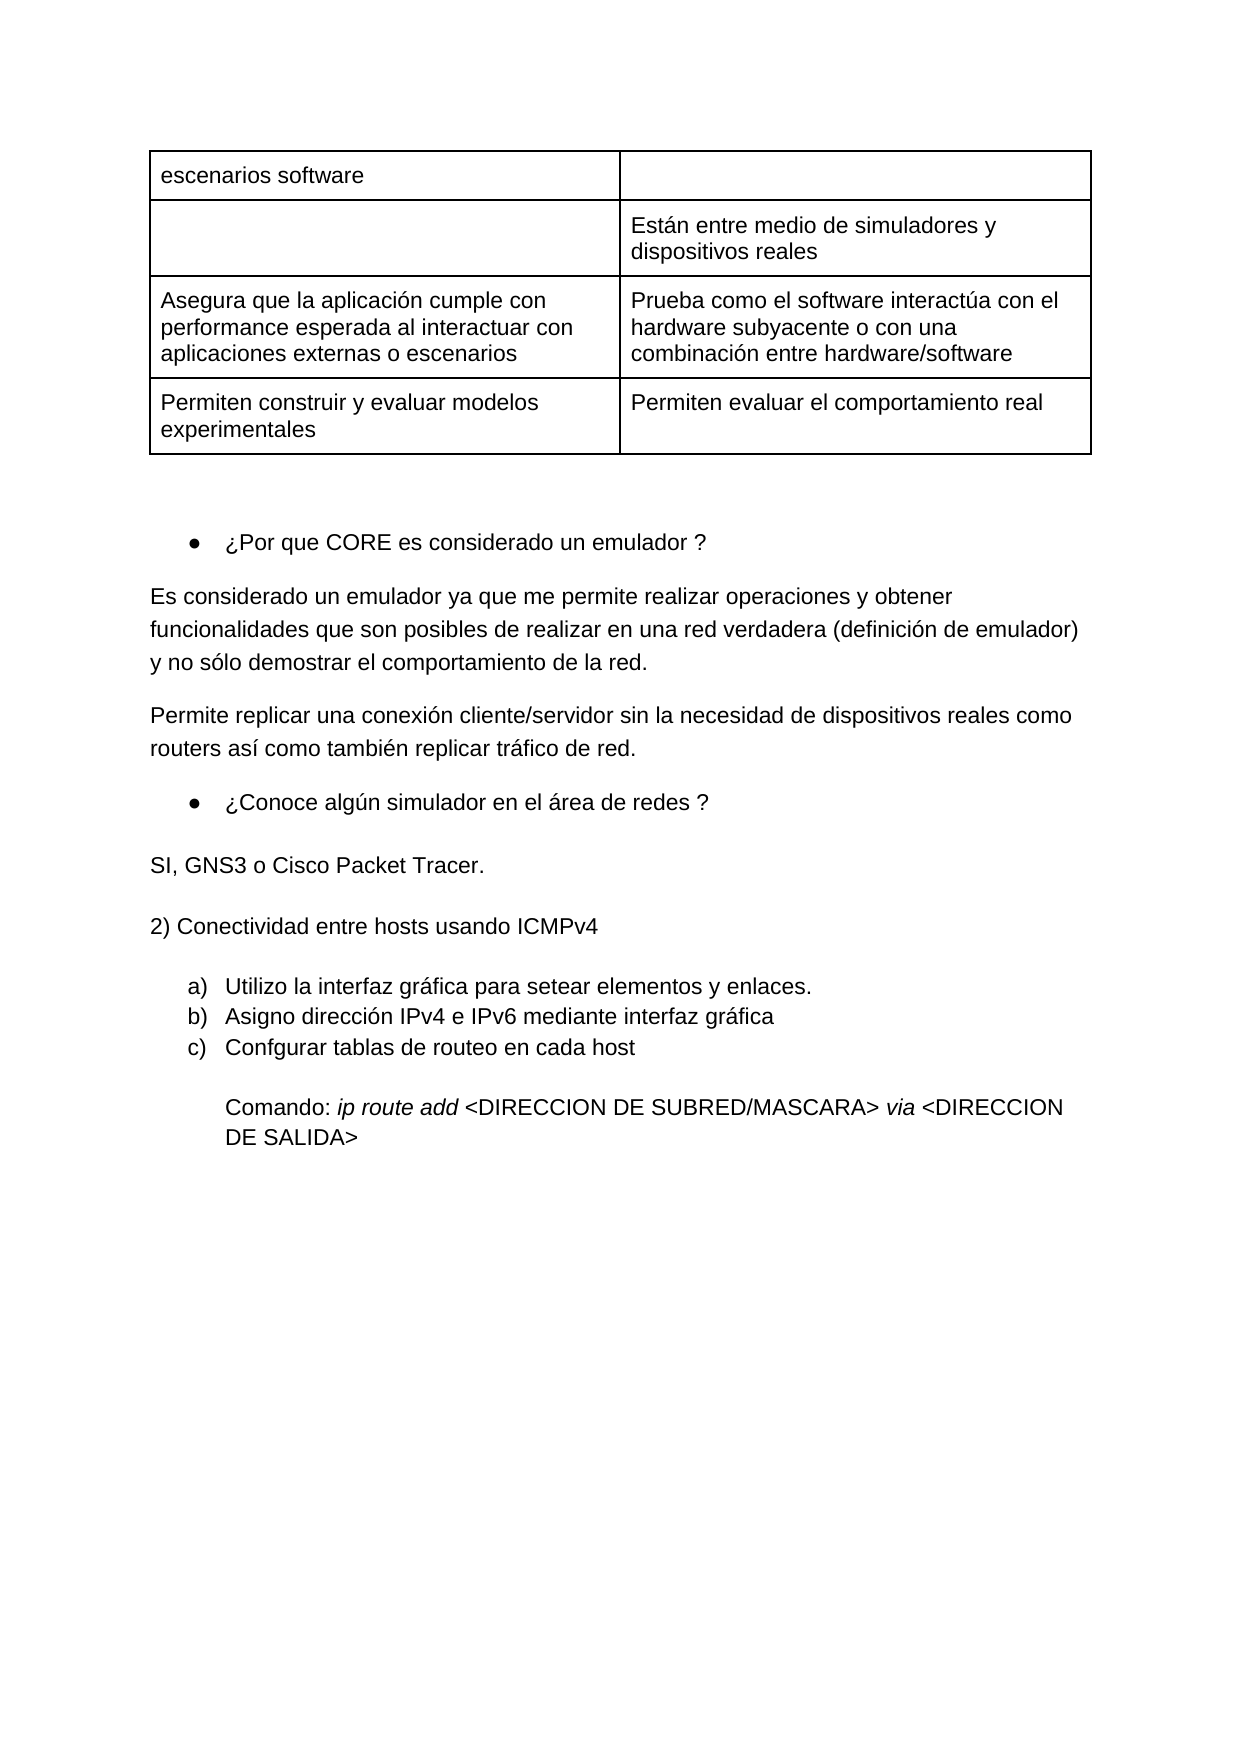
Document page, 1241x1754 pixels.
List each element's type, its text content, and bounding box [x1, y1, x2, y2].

list ¿Conoce algún simulador en el área de redes ? [187, 789, 1090, 816]
table_cell Permiten construir y evaluar modelos experimentales [151, 379, 619, 452]
table_cell [621, 152, 1090, 199]
table_cell Permiten evaluar el comportamiento real [621, 379, 1090, 452]
text SI, GNS3 o Cisco Packet Tracer. [150, 852, 1090, 879]
list Utilizo la interfaz gráfica para setear elementos y enlaces. [187, 973, 1090, 999]
table_cell Prueba como el software interactúa con el hardware subyacente o con una combinación entre hardware/software [621, 277, 1090, 377]
list ¿Por que CORE es considerado un emulador ? [187, 529, 1090, 556]
list Asigno dirección IPv4 e IPv6 mediante interfaz gráfica [187, 1003, 1090, 1030]
table_cell Asegura que la aplicación cumple con performance esperada al interactuar con aplicaciones externas o escenarios [151, 277, 619, 377]
table_cell escenarios software [151, 152, 619, 199]
table_cell Están entre medio de simuladores y dispositivos reales [621, 201, 1090, 275]
text Es considerado un emulador ya que me permite realizar operaciones y obtener funcionalidades que son posibles de realizar en una red verdadera (definición de emulador) y no sólo demostrar el comportamiento de la red. [150, 583, 1090, 675]
text Permite replicar una conexión cliente/servidor sin la necesidad de dispositivos reales como routers así como también replicar tráfico de red. [150, 702, 1090, 762]
text Comando: ip route add <DIRECCION DE SUBRED/MASCARA> via <DIRECCION DE SALIDA> [225, 1094, 1090, 1151]
text 2) Conectividad entre hosts usando ICMPv4 [150, 913, 1090, 939]
table_cell [151, 201, 619, 275]
list Confgurar tablas de routeo en cada host [187, 1033, 1090, 1060]
